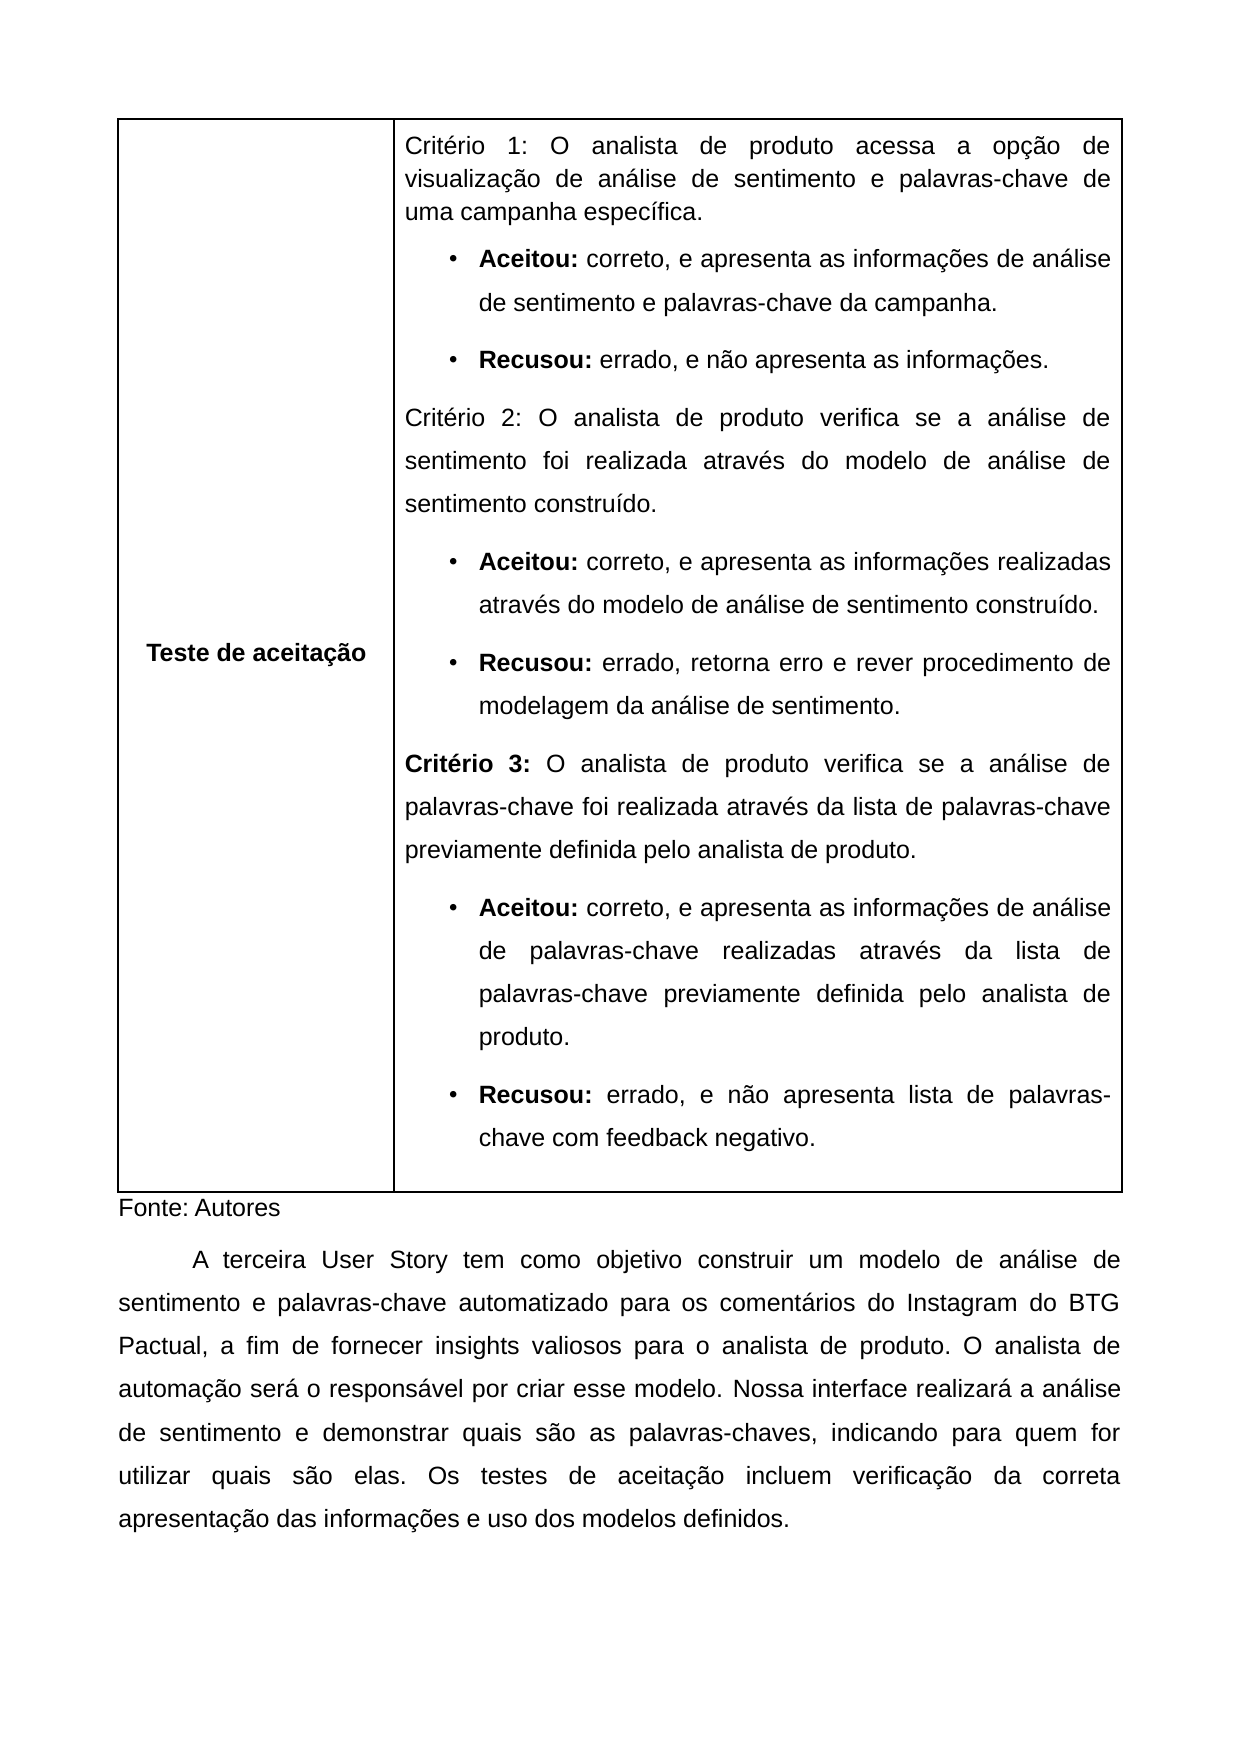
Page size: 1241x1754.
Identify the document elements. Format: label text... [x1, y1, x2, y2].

table_cell Critério 1: O analista de produto acessa a opção de visualização de análise de sentimento e palavras-chave de uma campanha específica. Aceitou: correto, e apresenta as informações de análise de sentimento e palavras-chave da campanha. Recusou: errado, e não apresenta as informações. Critério 2: O analista de produto verifica se a análise de sentimento foi realizada através do modelo de análise de sentimento construído. Aceitou: correto, e apresenta as informações realizadas através do modelo de análise de sentimento construído. Recusou: errado, retorna erro e rever procedimento de modelagem da análise de sentimento. Critério 3: O analista de produto verifica se a análise de palavras-chave foi realizada através da lista de palavras-chave previamente definida pelo analista de produto. Aceitou: correto, e apresenta as informações de análise de palavras-chave realizadas através da lista de palavras-chave previamente definida pelo analista de produto. Recusou: errado, e não apresenta lista de palavras-chave com feedback negativo. [395, 120, 1121, 1191]
table_cell Teste de aceitação [119, 120, 393, 1191]
text Fonte: Autores [118, 1193, 1122, 1222]
text A terceira User Story tem como objetivo construir um modelo de análise de sentimento e palavras-chave automatizado para os comentários do Instagram do BTG Pactual, a fim de fornecer insights valiosos para o analista de produto. O analista de automação será o responsável por criar esse modelo. Nossa interface realizará a análise de sentimento e demonstrar quais são as palavras-chaves, indicando para quem for utilizar quais são elas. Os testes de aceitação incluem verificação da correta apresentação das informações e uso dos modelos definidos. [118, 1245, 1122, 1533]
